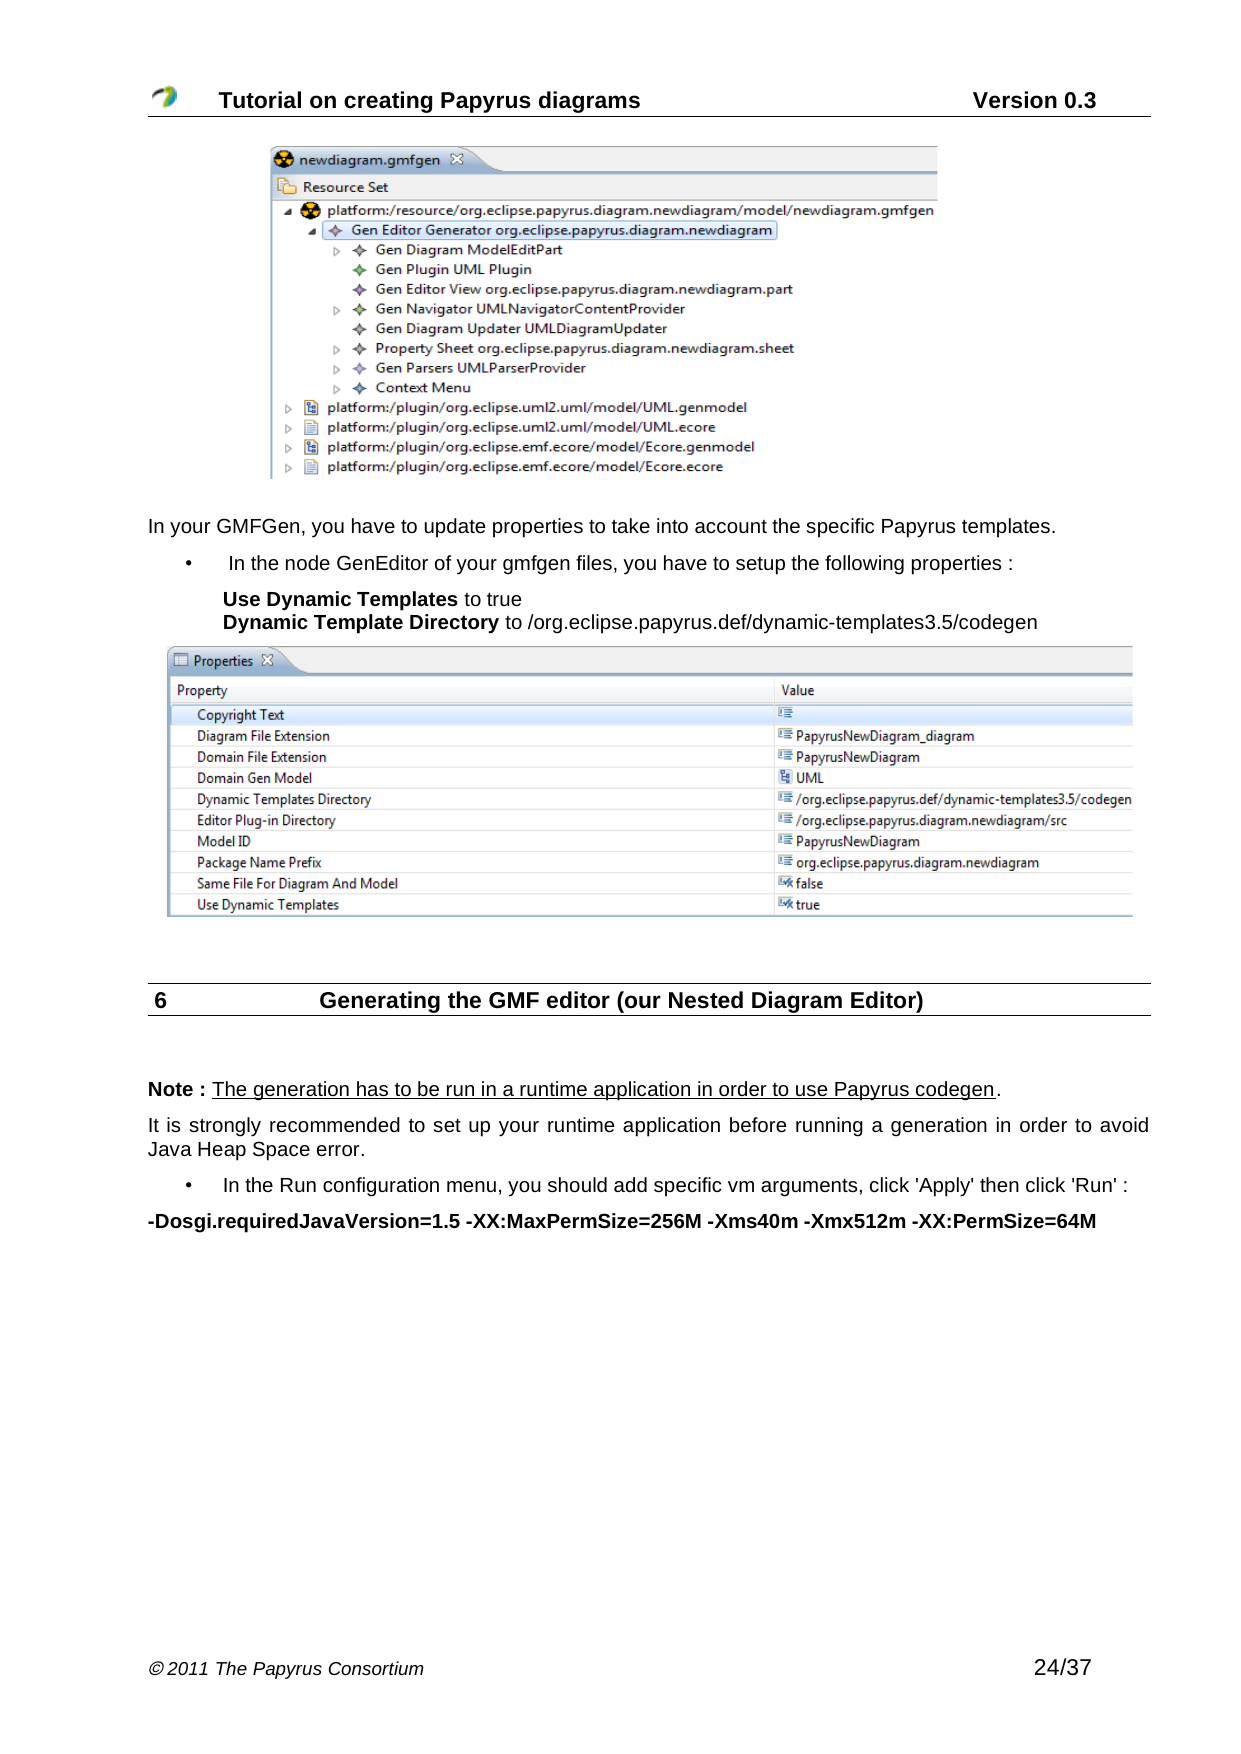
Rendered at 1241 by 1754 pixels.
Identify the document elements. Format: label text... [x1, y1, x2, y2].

list Use Dynamic Templates to true Dynamic Template Directory to /org.eclipse.papyrus.def/dynamic-templates3.5/codegen [185, 587, 1151, 634]
text Note : The generation has to be run in a runtime application in order to use Papyrus codegen. [148, 1077, 1151, 1101]
list In the node GenEditor of your gmfgen files, you have to setup the following properties : [185, 551, 1151, 574]
text In your GMFGen, you have to update properties to take into account the specific Papyrus templates. [148, 515, 1151, 538]
list In the Run configuration menu, you should add specific vm arguments, click 'Apply' then click 'Run' : [185, 1173, 1151, 1197]
subtitle Generating the GMF editor (our Nested Diagram Editor) [148, 984, 1151, 1015]
text -Dosgi.requiredJavaVersion=1.5 -XX:MaxPermSize=256M -Xms40m -Xmx512m -XX:PermSize=64M [148, 1209, 1151, 1233]
text It is strongly recommended to set up your runtime application before running a generation in order to avoid Java Heap Space error. [148, 1113, 1151, 1160]
picture [152, 84, 177, 110]
